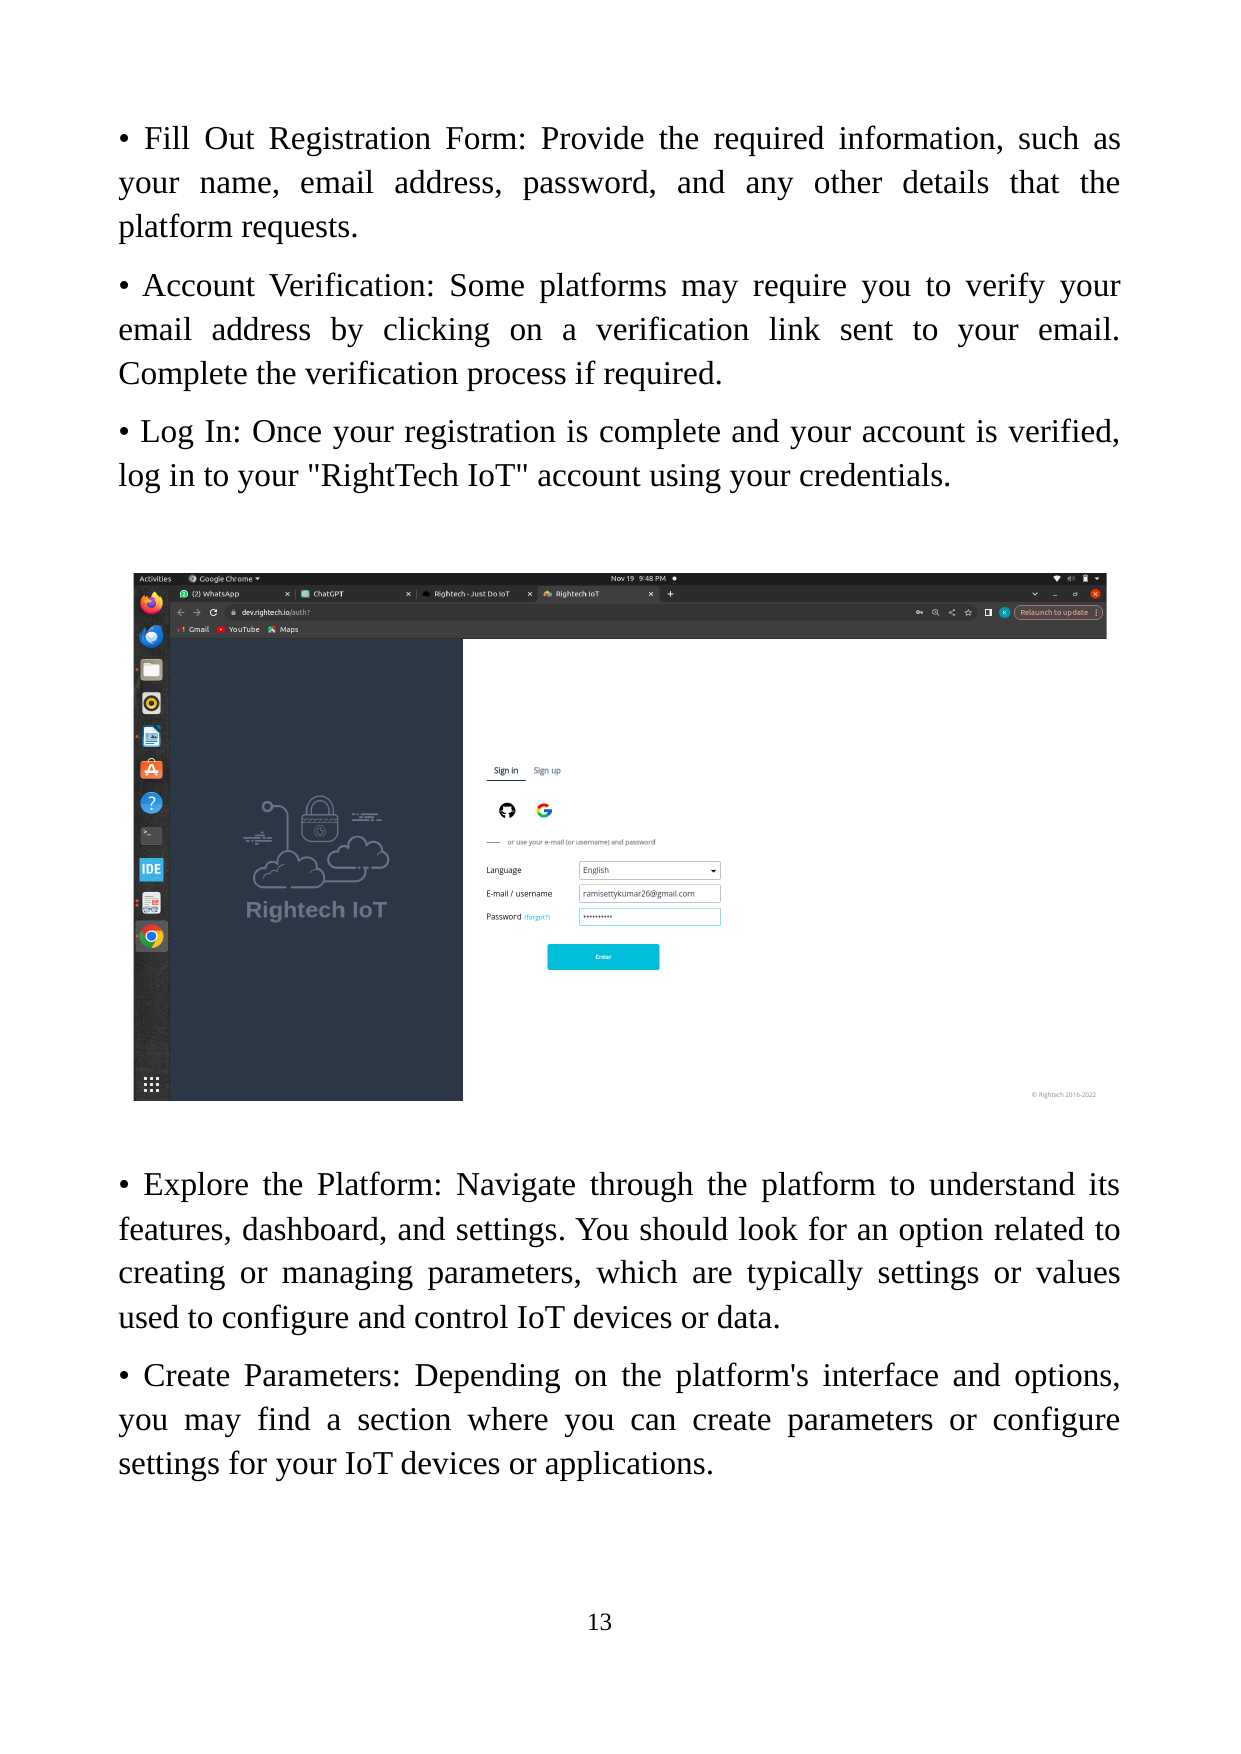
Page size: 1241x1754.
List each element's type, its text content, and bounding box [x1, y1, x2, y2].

text • Log In: Once your registration is complete and your account is verified, log in to your "RightTech IoT" account using your credentials. [118, 412, 1122, 494]
text • Account Verification: Some platforms may require you to verify your email address by clicking on a verification link sent to your email. Complete the verification process if required. [118, 265, 1122, 391]
text • Explore the Platform: Navigate through the platform to understand its features, dashboard, and settings. You should look for an option related to creating or managing parameters, which are typically settings or values used to configure and control IoT devices or data. [118, 1165, 1122, 1335]
text • Fill Out Registration Form: Provide the required information, such as your name, email address, password, and any other details that the platform requests. [118, 118, 1122, 244]
text • Create Parameters: Depending on the platform's interface and options, you may find a section where you can create parameters or configure settings for your IoT devices or applications. [118, 1356, 1122, 1482]
picture [133, 573, 1107, 1101]
